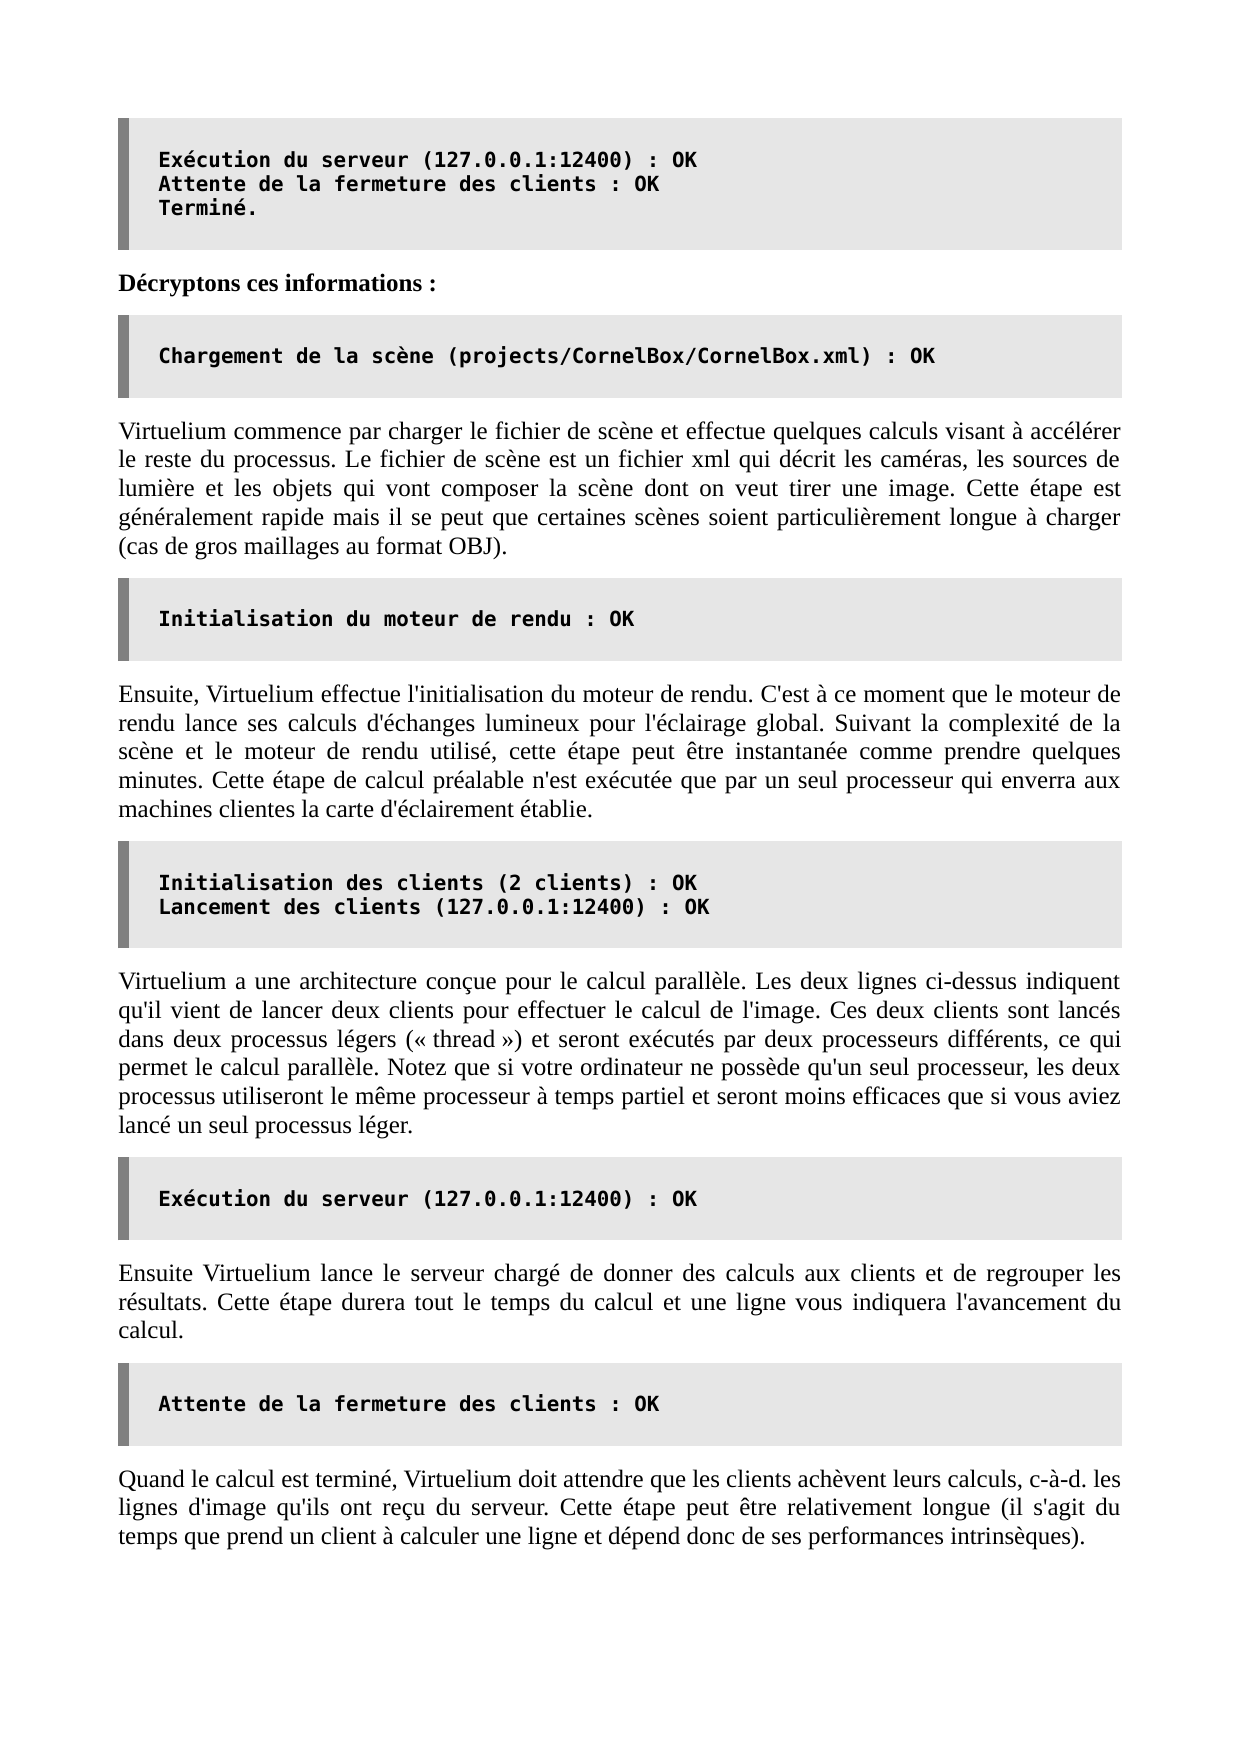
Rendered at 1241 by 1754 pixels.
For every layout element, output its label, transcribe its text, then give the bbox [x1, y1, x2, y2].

text Exécution du serveur (127.0.0.1:12400) : OK Attente de la fermeture des clients : OK Terminé. [129, 118, 1122, 250]
text Initialisation du moteur de rendu : OK [129, 578, 1122, 661]
text Chargement de la scène (projects/CornelBox/CornelBox.xml) : OK [129, 315, 1122, 398]
text Exécution du serveur (127.0.0.1:12400) : OK [129, 1157, 1122, 1240]
text Décryptons ces informations : [118, 268, 1122, 296]
text Virtuelium commence par charger le fichier de scène et effectue quelques calculs visant à accélérer le reste du processus. Le fichier de scène est un fichier xml qui décrit les caméras, les sources de lumière et les objets qui vont composer la scène dont on veut tirer une image. Cette étape est généralement rapide mais il se peut que certaines scènes soient particulièrement longue à charger (cas de gros maillages au format OBJ). [118, 416, 1122, 559]
text Quand le calcul est terminé, Virtuelium doit attendre que les clients achèvent leurs calculs, c-à-d. les lignes d'image qu'ils ont reçu du serveur. Cette étape peut être relativement longue (il s'agit du temps que prend un client à calculer une ligne et dépend donc de ses performances intrinsèques). [118, 1464, 1122, 1550]
text Ensuite Virtuelium lance le serveur chargé de donner des calculs aux clients et de regrouper les résultats. Cette étape durera tout le temps du calcul et une ligne vous indiquera l'avancement du calcul. [118, 1258, 1122, 1344]
text Virtuelium a une architecture conçue pour le calcul parallèle. Les deux lignes ci-dessus indiquent qu'il vient de lancer deux clients pour effectuer le calcul de l'image. Ces deux clients sont lancés dans deux processus légers (« thread ») et seront exécutés par deux processeurs différents, ce qui permet le calcul parallèle. Notez que si votre ordinateur ne possède qu'un seul processeur, les deux processus utiliseront le même processeur à temps partiel et seront moins efficaces que si vous aviez lancé un seul processus léger. [118, 966, 1122, 1139]
text Initialisation des clients (2 clients) : OK Lancement des clients (127.0.0.1:12400) : OK [129, 841, 1122, 948]
text Attente de la fermeture des clients : OK [129, 1363, 1122, 1446]
text Ensuite, Virtuelium effectue l'initialisation du moteur de rendu. C'est à ce moment que le moteur de rendu lance ses calculs d'échanges lumineux pour l'éclairage global. Suivant la complexité de la scène et le moteur de rendu utilisé, cette étape peut être instantanée comme prendre quelques minutes. Cette étape de calcul préalable n'est exécutée que par un seul processeur qui enverra aux machines clientes la carte d'éclairement établie. [118, 679, 1122, 823]
